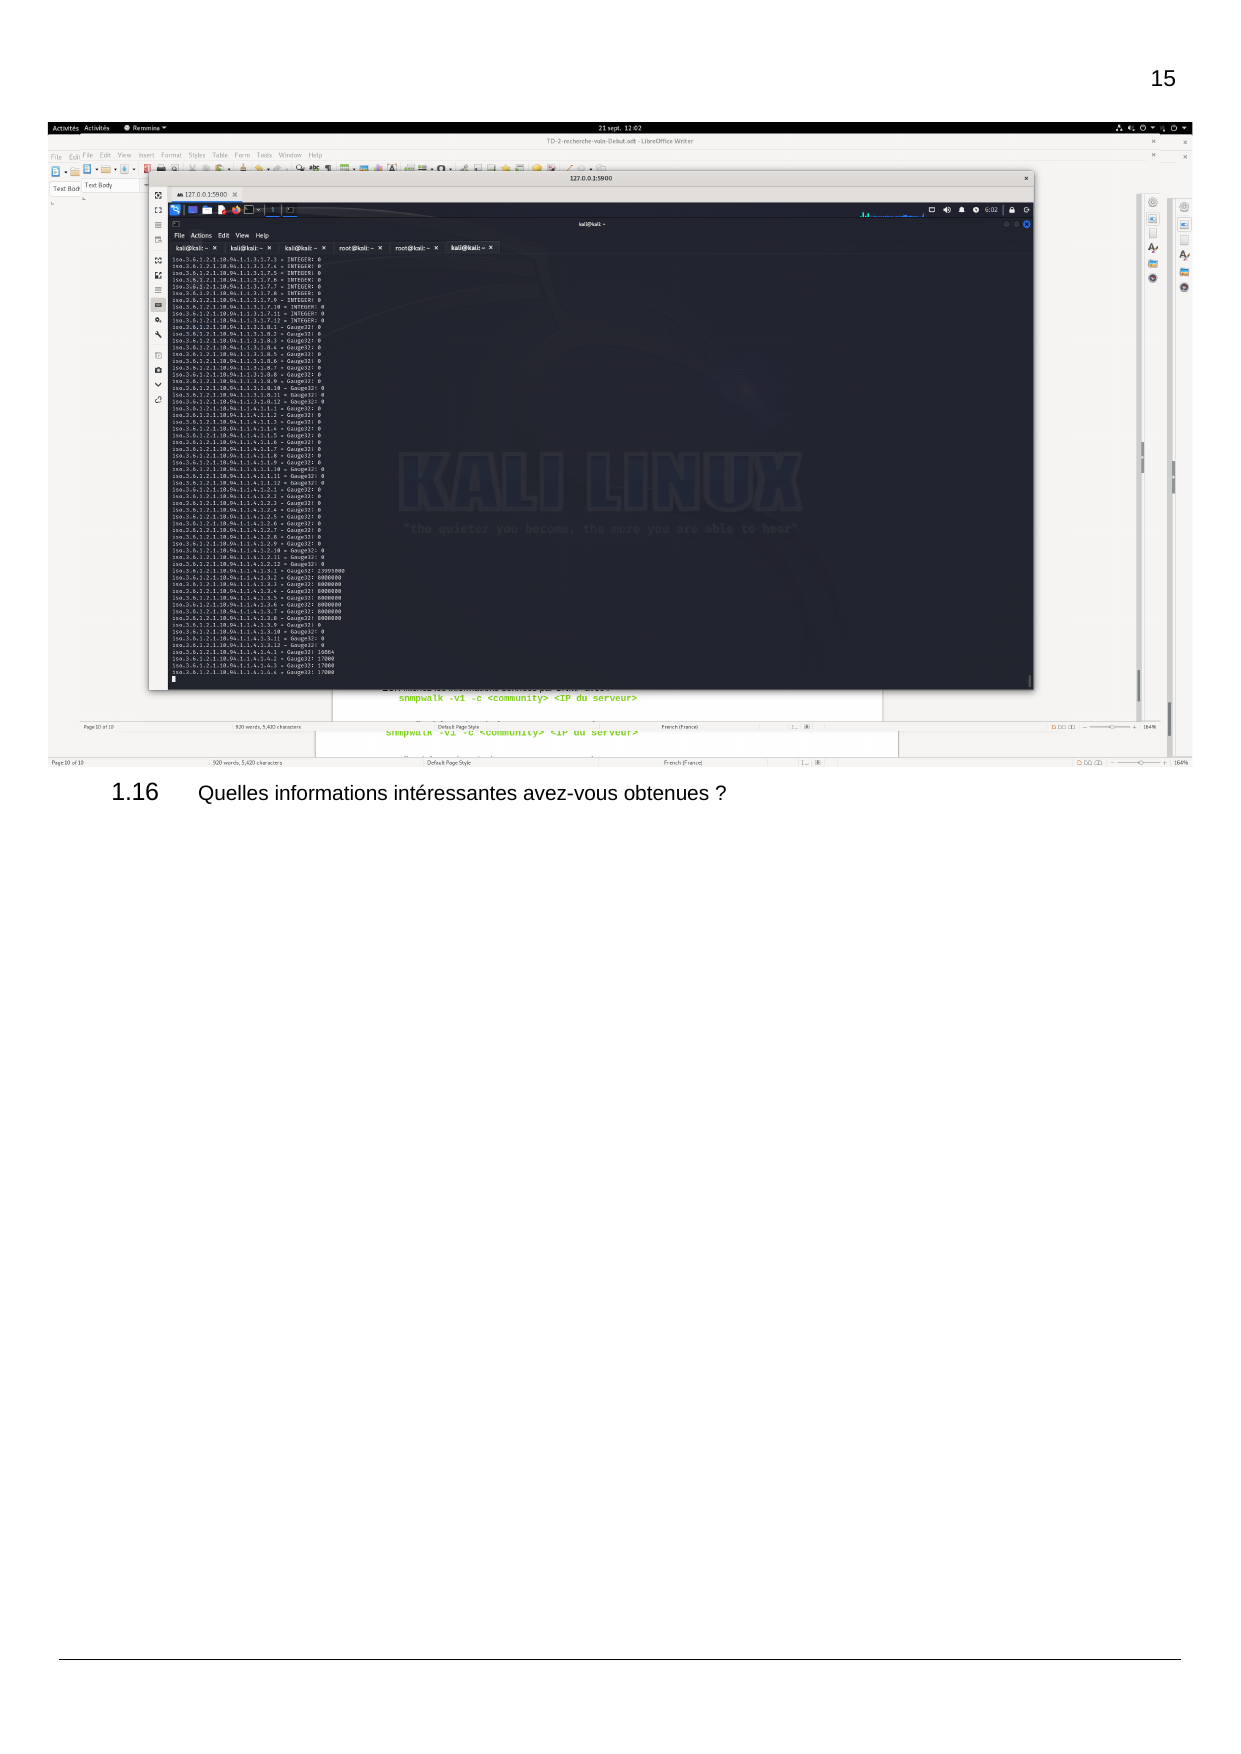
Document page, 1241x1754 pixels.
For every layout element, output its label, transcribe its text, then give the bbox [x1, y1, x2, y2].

list Quelles informations intéressantes avez-vous obtenues ? [111, 767, 1192, 806]
picture [47, 122, 1193, 767]
